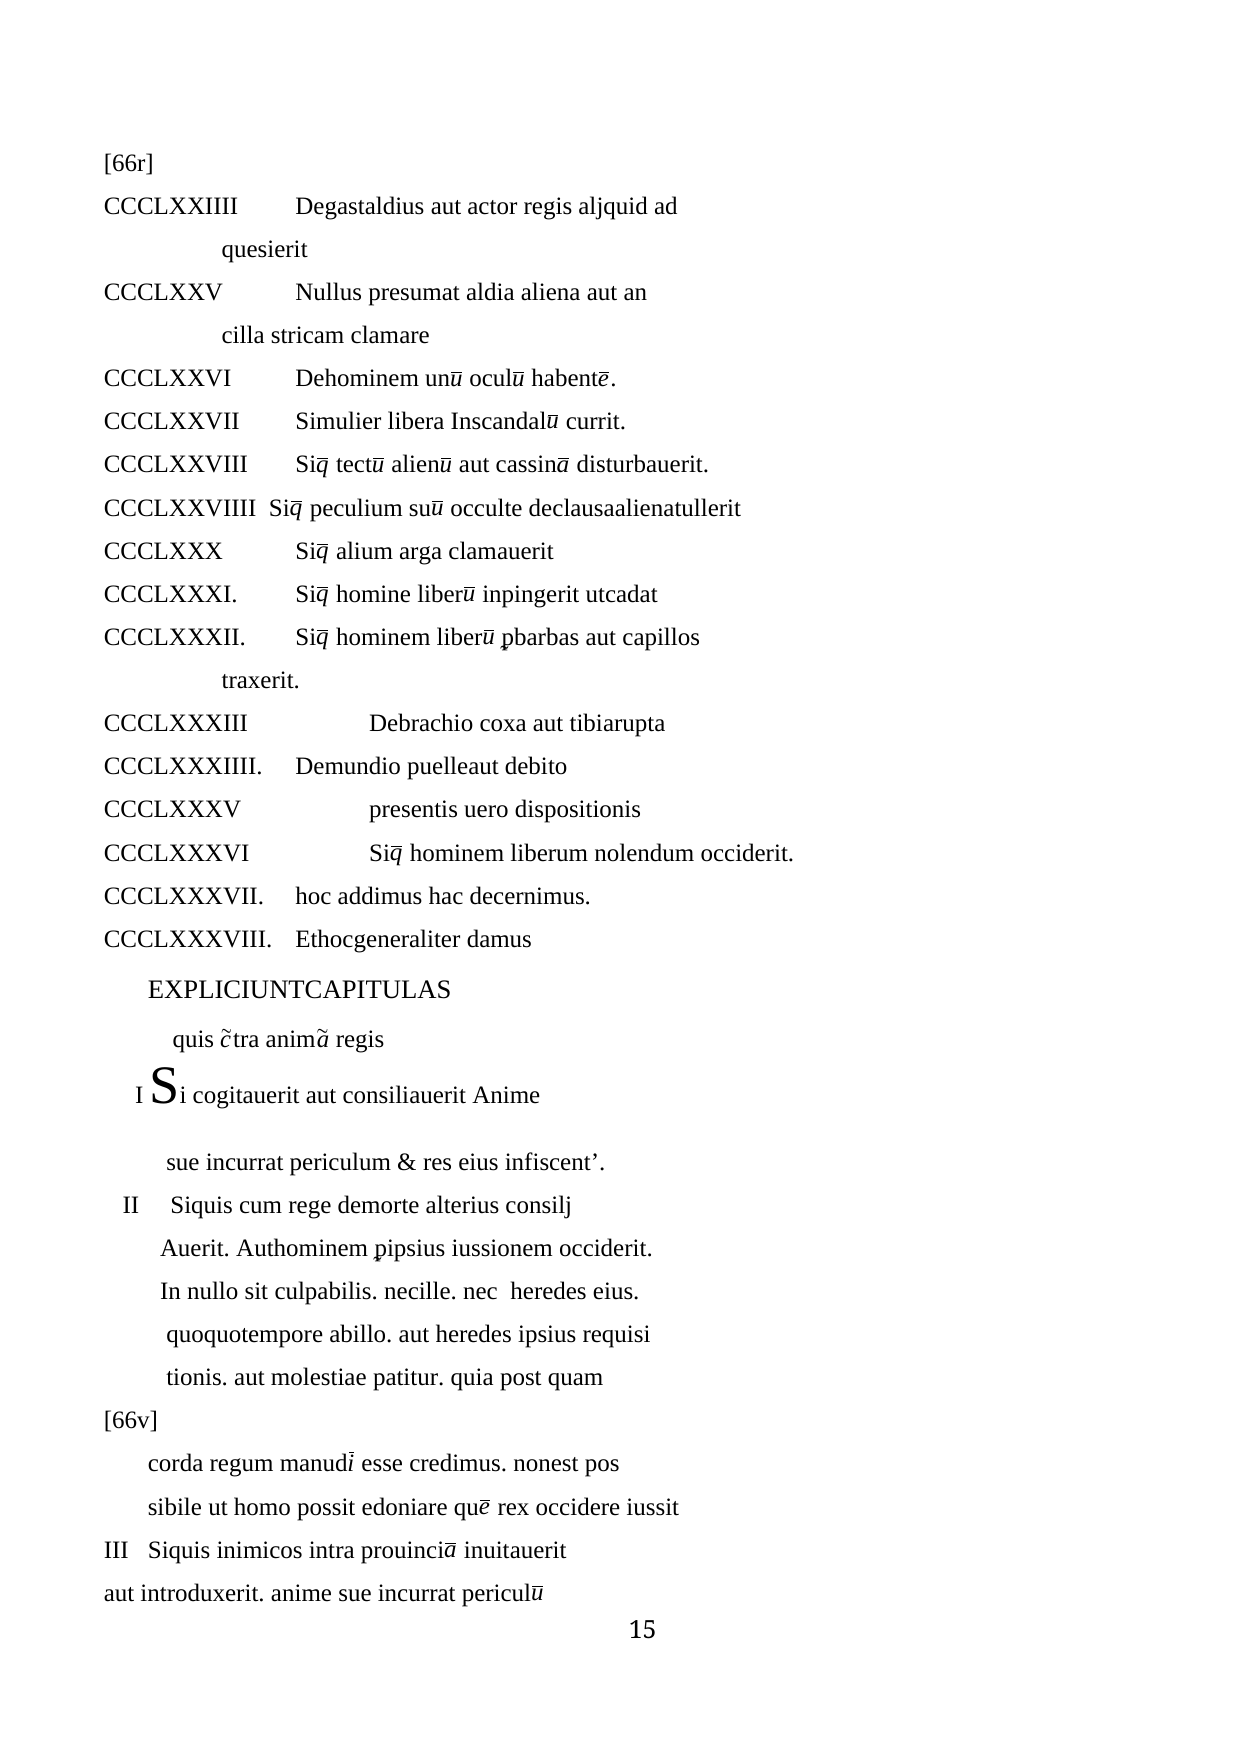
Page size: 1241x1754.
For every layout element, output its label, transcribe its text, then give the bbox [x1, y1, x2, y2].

text Auerit. Authominem ᵱipsius iussionem occiderit. [103, 1233, 1211, 1262]
text sue incurrat periculum & res eius infiscent’. [103, 1147, 1211, 1175]
text I Si cogitauerit aut consiliauerit Anime [103, 1053, 1211, 1116]
text CCCLXXXII. Si hominem liber ᵱbarbas aut capillos [103, 622, 1211, 651]
text CCCLXXVII Simulier libera Inscandal currit. [103, 406, 1211, 435]
text [66r] [103, 148, 1211, 176]
text CCCLXXXIII Debrachio coxa aut tibiarupta [103, 708, 1211, 737]
text CCCLXXV Nullus presumat aldia aliena aut an [103, 277, 1211, 306]
text III Siquis inimicos intra prouinci inuitauerit [103, 1535, 1211, 1563]
text tionis. aut molestiae patitur. quia post quam [103, 1362, 1211, 1391]
text quesierit [103, 234, 1211, 263]
text aut introduxerit. anime sue incurrat pericul [103, 1578, 1211, 1607]
text traxerit. [103, 665, 1211, 694]
text CCCLXXXI. Si homine liber inpingerit utcadat [103, 579, 1211, 608]
text CCCLXXVIII Si tect alien aut cassin disturbauerit. [103, 449, 1211, 478]
text [66v] [103, 1405, 1211, 1434]
text CCCLXXXVII. hoc addimus hac decernimus. [103, 881, 1211, 909]
text CCCLXXIIII Degastaldius aut actor regis aljquid ad [103, 191, 1211, 219]
text cilla stricam clamare [103, 320, 1211, 349]
text In nullo sit culpabilis. necille. nec heredes eius. [103, 1276, 1211, 1305]
text CCCLXXXVI Si hominem liberum nolendum occiderit. [103, 838, 1211, 866]
text CCCLXXX Si alium arga clamauerit [103, 536, 1211, 564]
text expliciuntcapitulas [103, 967, 1211, 1005]
text quoquotempore abillo. aut heredes ipsius requisi [103, 1319, 1211, 1348]
text II Siquis cum rege demorte alterius consilj [103, 1190, 1211, 1218]
text CCCLXXXIIII. Demundio puelleaut debito [103, 751, 1211, 780]
text corda regum manud esse credimus. nonest pos [103, 1448, 1211, 1477]
text quis tra anim regis [103, 1024, 1211, 1053]
text sibile ut homo possit edoniare qu rex occidere iussit [103, 1492, 1211, 1520]
text CCCLXXVIIII Si peculium su occulte declausaalienatullerit [103, 493, 1211, 521]
text CCCLXXXVIII. Ethocgeneraliter damus [103, 924, 1211, 953]
text CCCLXXVI Dehominem un ocul habent. [103, 363, 1211, 392]
text CCCLXXXV presentis uero dispositionis [103, 794, 1211, 823]
